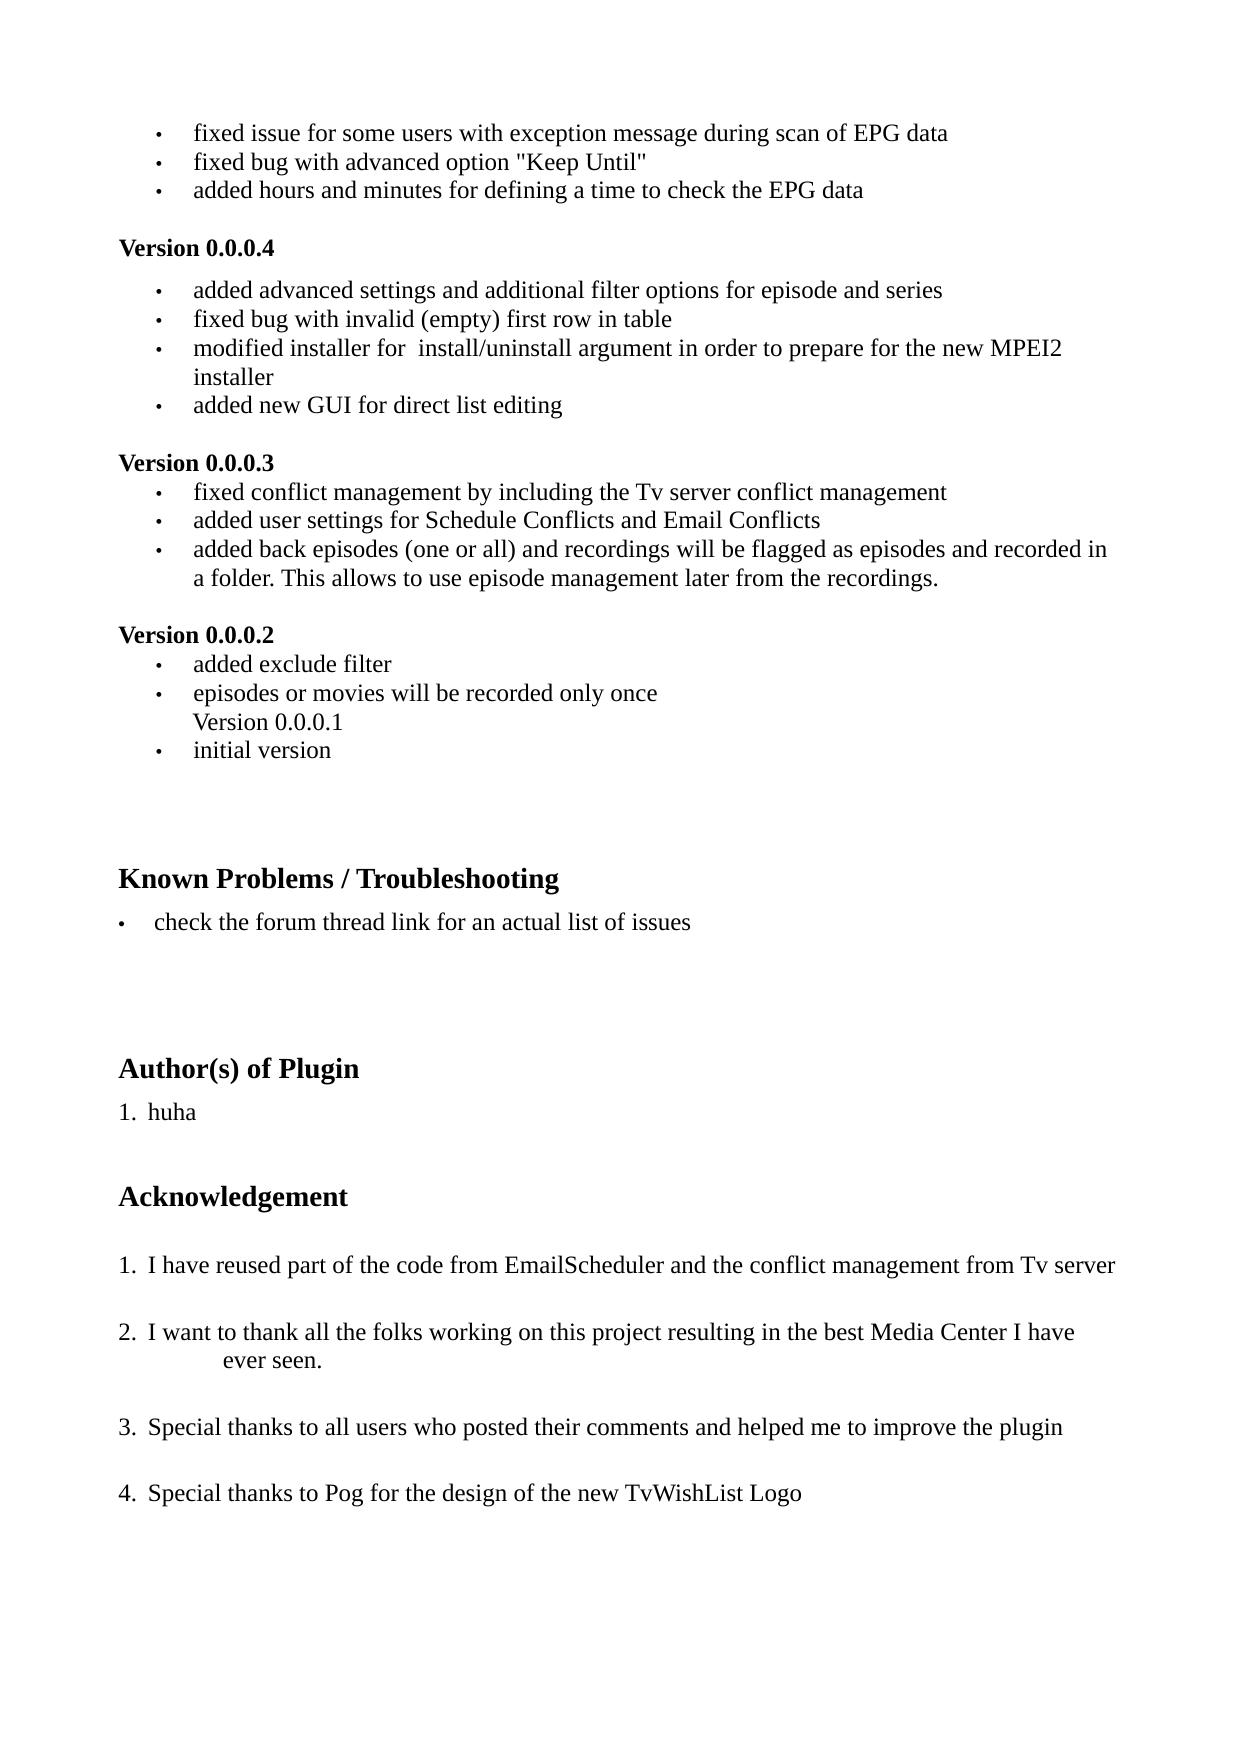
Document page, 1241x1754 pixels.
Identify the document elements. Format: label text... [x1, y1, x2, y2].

list Special thanks to all users who posted their comments and helped me to improve the plugin [118, 1412, 1122, 1441]
list huha [118, 1097, 1122, 1126]
text Known Problems / Troubleshooting [118, 861, 1122, 895]
list added hours and minutes for defining a time to check the EPG data [156, 176, 1122, 204]
list added new GUI for direct list editing [156, 390, 1122, 419]
text Version 0.0.0.2 [118, 620, 1122, 649]
list fixed issue for some users with exception message during scan of EPG data [156, 118, 1122, 147]
list fixed bug with advanced option "Keep Until" [156, 147, 1122, 176]
list fixed conflict management by including the Tv server conflict management [156, 477, 1122, 505]
list check the forum thread link for an actual list of issues [118, 907, 1122, 936]
text Author(s) of Plugin [118, 1051, 1122, 1084]
list I want to thank all the folks working on this project resulting in the best Media Center I have ever seen. [118, 1317, 1122, 1374]
list initial version [156, 735, 1122, 764]
list added exclude filter [156, 649, 1122, 678]
list Special thanks to Pog for the design of the new TvWishList Logo [118, 1478, 1122, 1507]
list added user settings for Schedule Conflicts and Email Conflicts [156, 505, 1122, 534]
list modified installer for install/uninstall argument in order to prepare for the new MPEI2 installer [156, 333, 1122, 390]
text Acknowledgement [118, 1179, 1122, 1213]
list episodes or movies will be recorded only once [156, 678, 1122, 707]
list added back episodes (one or all) and recordings will be flagged as episodes and recorded in a folder. This allows to use episode management later from the recordings. [156, 534, 1122, 592]
text Version 0.0.0.4 [45, 229, 1119, 263]
text Version 0.0.0.1 [118, 707, 1122, 735]
text Version 0.0.0.3 [118, 448, 1122, 477]
list added advanced settings and additional filter options for episode and series [156, 275, 1122, 304]
list fixed bug with invalid (empty) first row in table [156, 304, 1122, 333]
list I have reused part of the code from EmailScheduler and the conflict management from Tv server [118, 1251, 1122, 1279]
